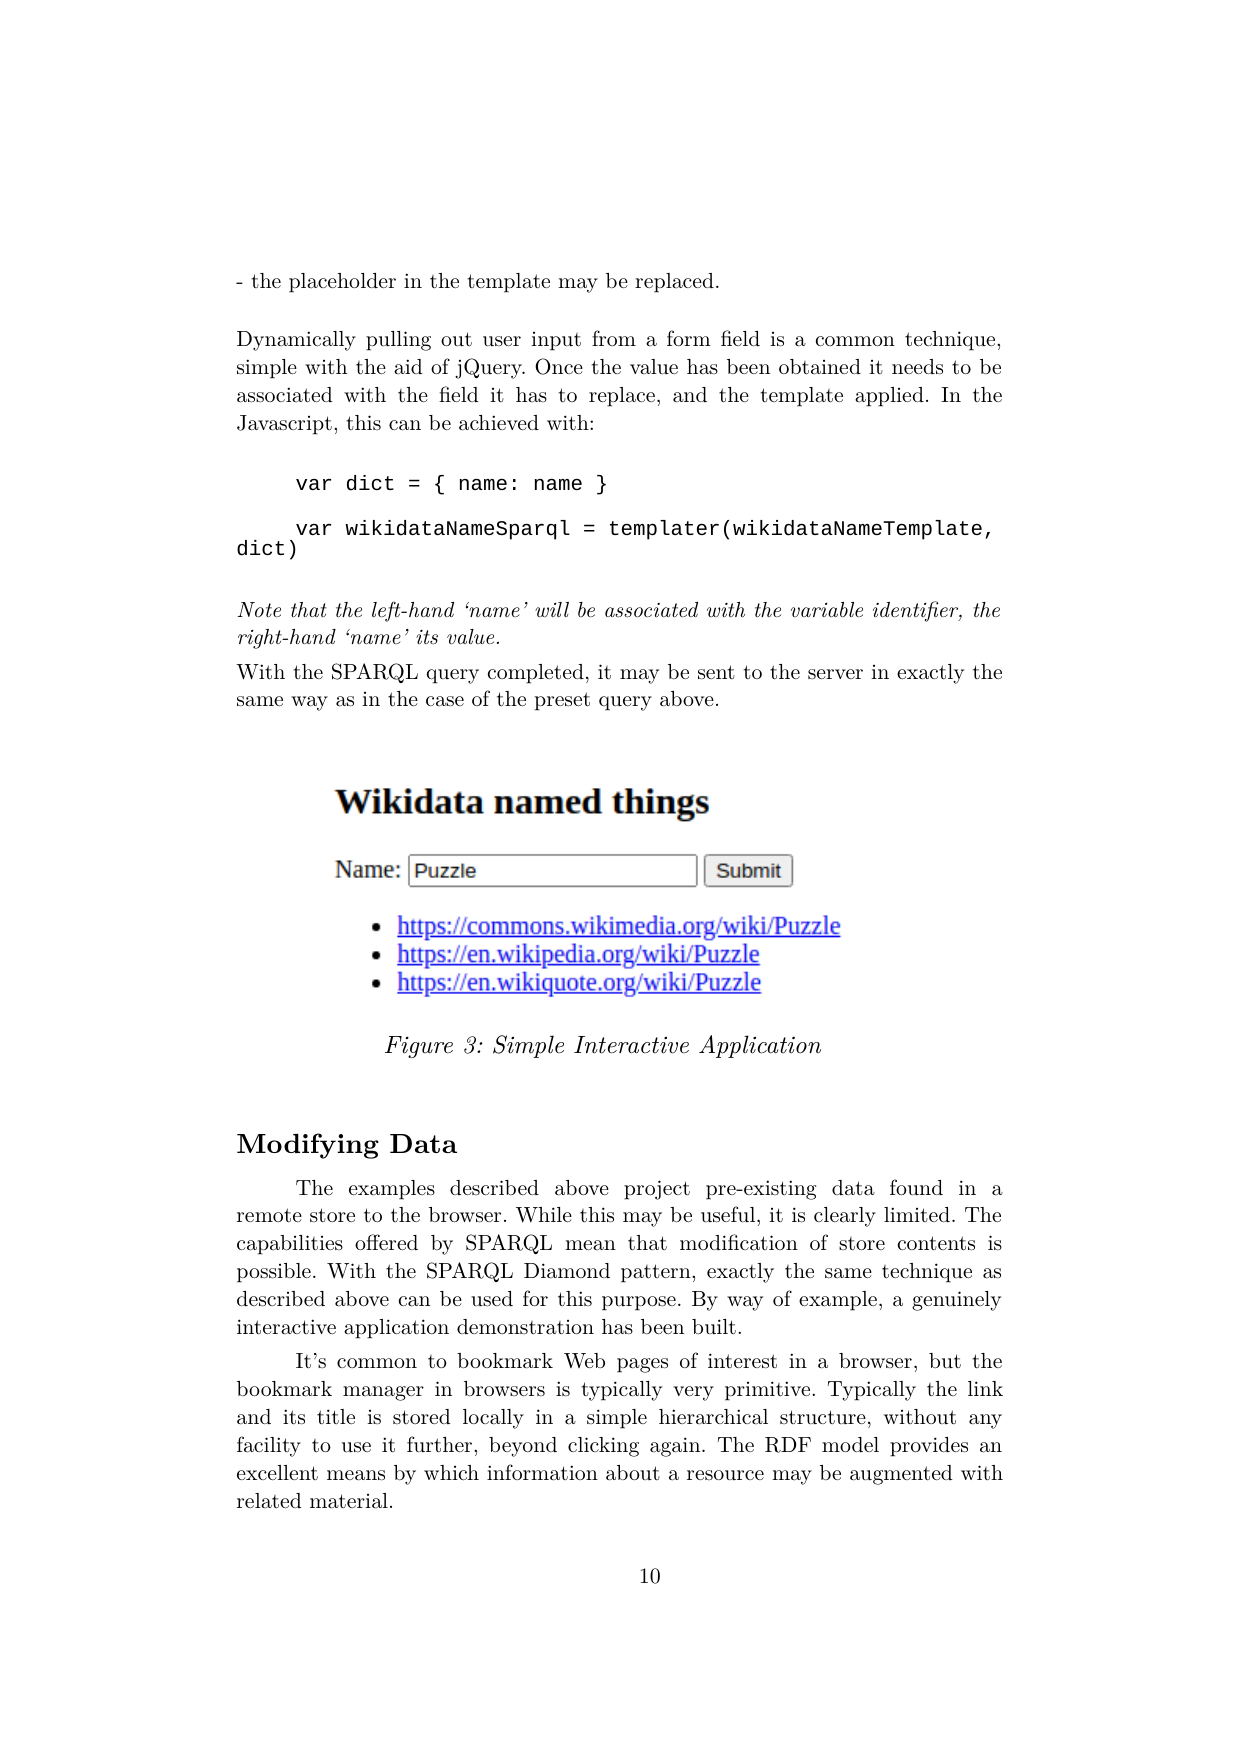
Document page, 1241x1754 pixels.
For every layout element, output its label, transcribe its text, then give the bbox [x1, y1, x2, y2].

subtitle Modifying Data [236, 1125, 1004, 1160]
text var dict = { name: name } [236, 474, 1004, 495]
text With the SPARQL query completed, it may be sent to the server in exactly the same way as in the case of the preset query above. [236, 657, 1004, 713]
text It’s common to bookmark Web pages of interest in a browser, but the bookmark manager in browsers is typically very primitive. Typically the link and its title is stored locally in a simple hierarchical structure, without any facility to use it further, beyond clicking again. The RDF model provides an excellent means by which information about a resource may be augmented with related material. [236, 1347, 1004, 1515]
text Note that the left-hand ‘name’ will be associated with the variable identifier, the right-hand ‘name’ its value. [236, 595, 1004, 651]
text Figure 3: Simple Interactive Application [324, 1030, 916, 1061]
text Dynamically pulling out user input from a form field is a common technique, simple with the aid of jQuery. Once the value has been obtained it needs to be associated with the field it has to replace, and the template applied. In the Javascript, this can be achieved with: [236, 299, 1004, 437]
text The examples described above project pre-existing data found in a remote store to the browser. While this may be useful, it is clearly limited. The capabilities offered by SPARQL mean that modification of store contents is possible. With the SPARQL Diamond pattern, exactly the same technique as described above can be used for this purpose. By way of example, a genuinely interactive application demonstration has been built. [236, 1173, 1004, 1341]
text - the placeholder in the template may be replaced. [236, 266, 1004, 294]
text var wikidataNameSparql = templater(wikidataNameTemplate, dict) [236, 519, 1004, 561]
picture [324, 762, 917, 1030]
